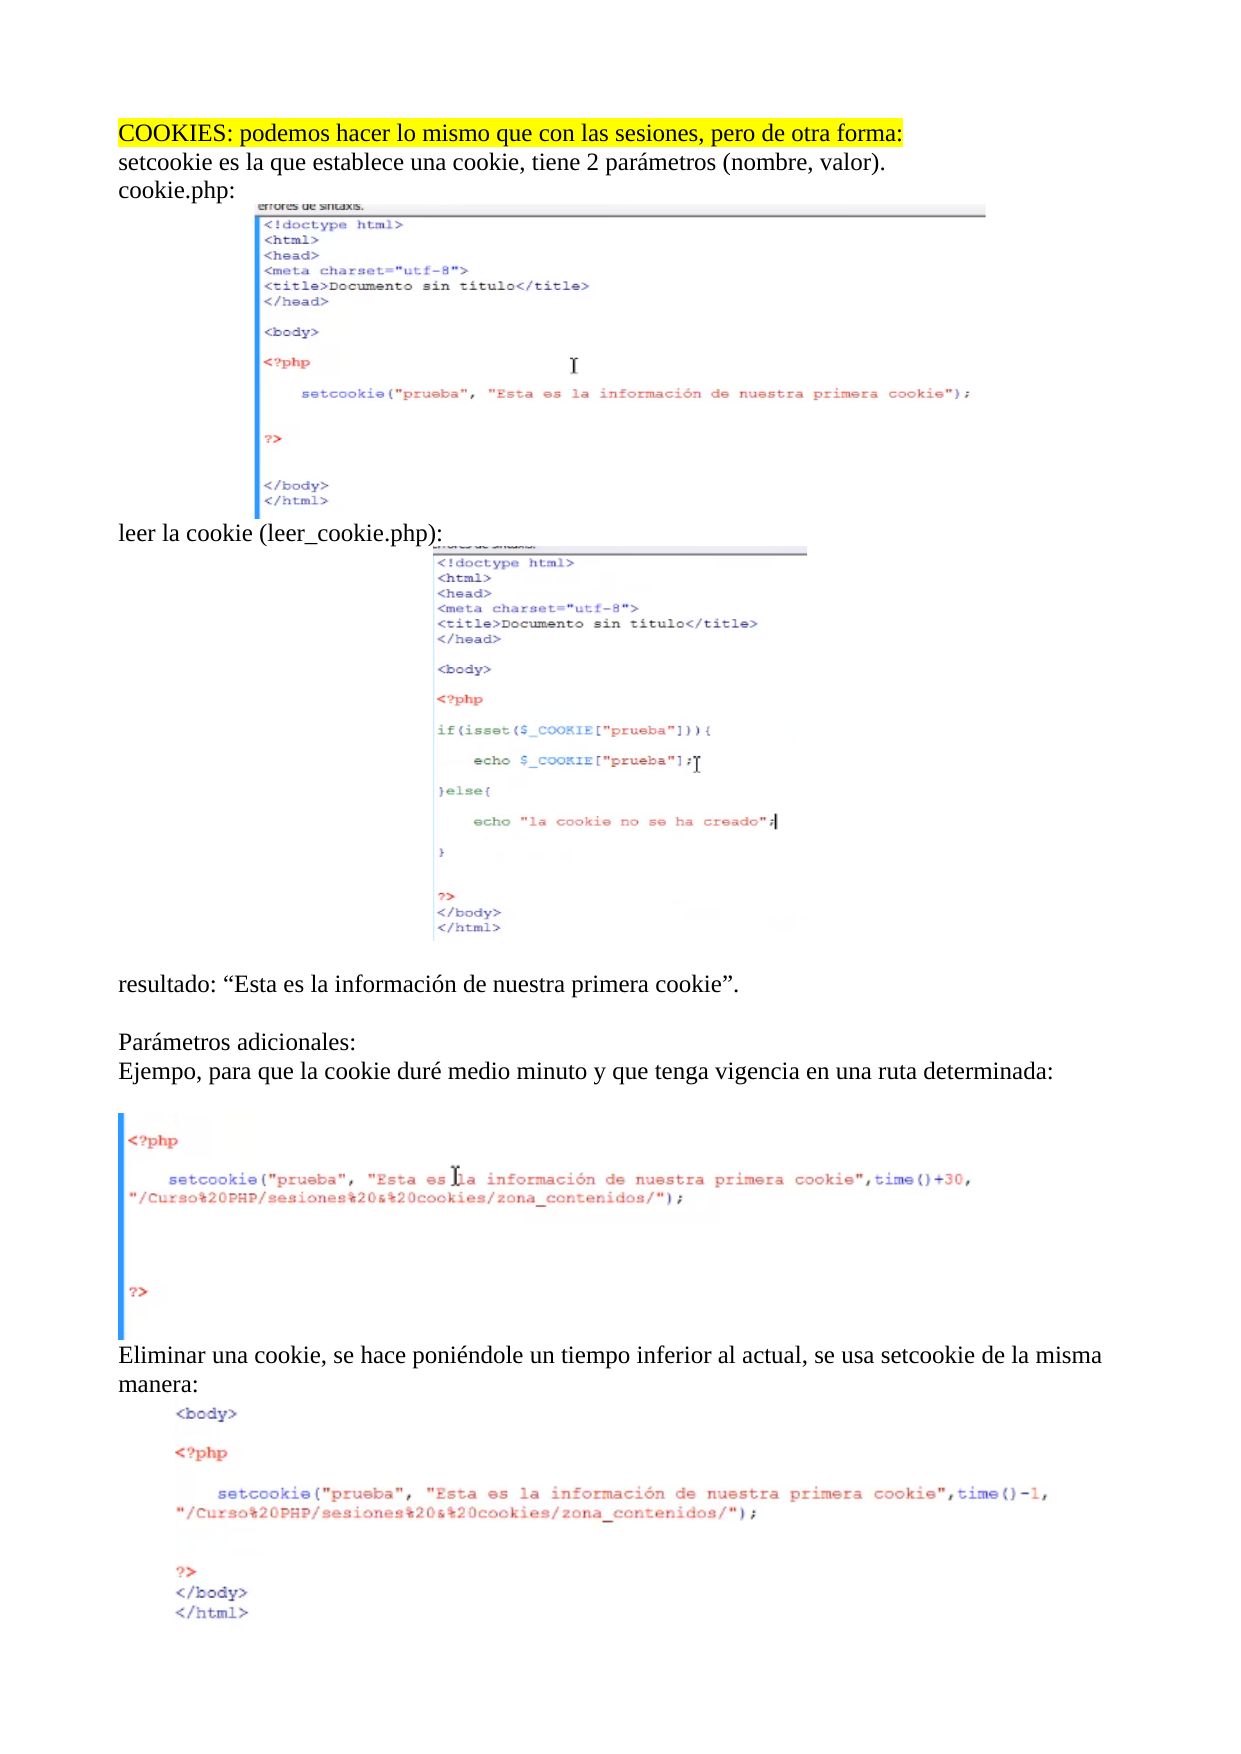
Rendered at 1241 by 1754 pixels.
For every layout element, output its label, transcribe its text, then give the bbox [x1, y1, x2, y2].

text resultado: “Esta es la información de nuestra primera cookie”. [118, 969, 1122, 998]
text Parámetros adicionales: [118, 1027, 1122, 1056]
picture [118, 1113, 1123, 1340]
text COOKIES: podemos hacer lo mismo que con las sesiones, pero de otra forma: [118, 118, 1122, 147]
text Eliminar una cookie, se hace poniéndole un tiempo inferior al actual, se usa setcookie de la misma manera: [118, 1340, 1122, 1397]
text leer la cookie (leer_cookie.php): [118, 204, 1122, 547]
picture [433, 546, 808, 941]
picture [254, 204, 986, 519]
picture [174, 1397, 1066, 1631]
text cookie.php: [118, 176, 1122, 204]
text Ejempo, para que la cookie duré medio minuto y que tenga vigencia en una ruta determinada: [118, 1056, 1122, 1084]
text setcookie es la que establece una cookie, tiene 2 parámetros (nombre, valor). [118, 147, 1122, 176]
